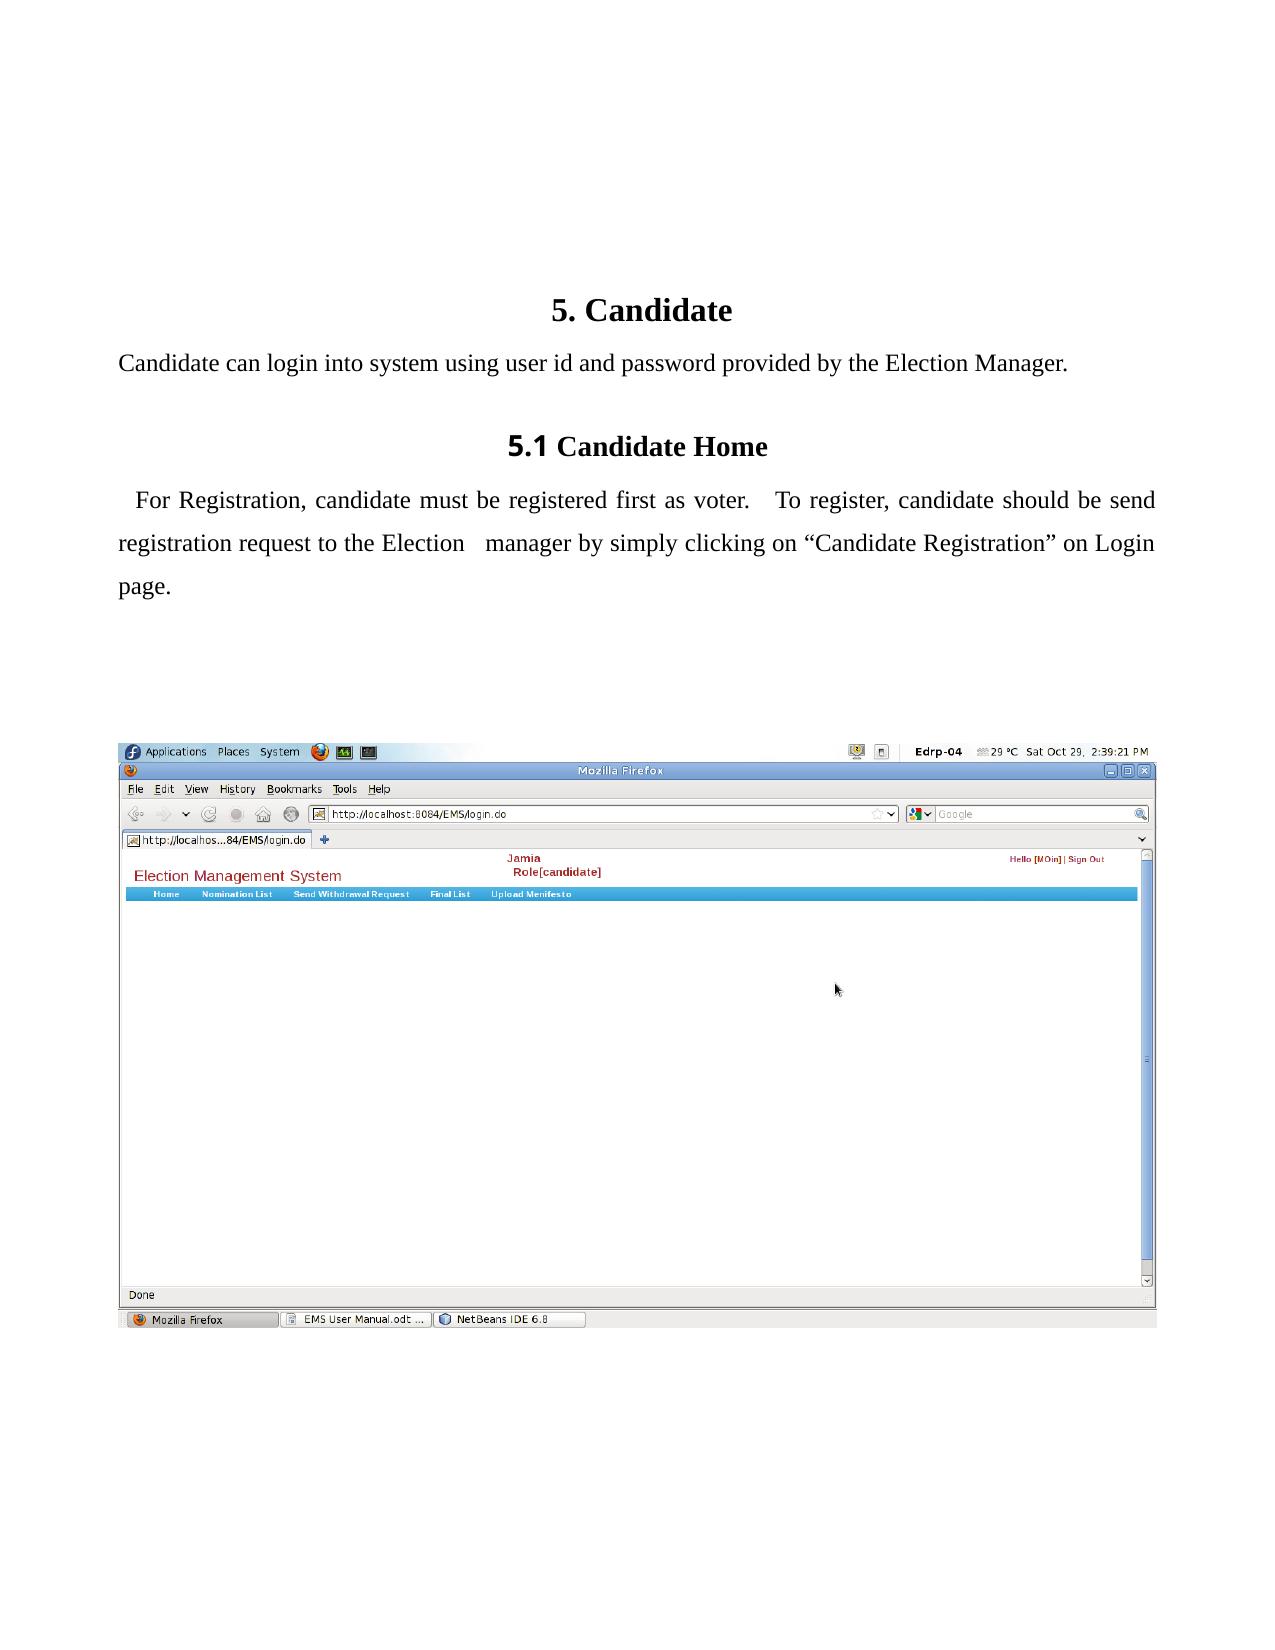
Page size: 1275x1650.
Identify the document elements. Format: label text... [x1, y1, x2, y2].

picture [118, 743, 1157, 1328]
text For Registration, candidate must be registered first as voter. To register, candidate should be send registration request to the Election manager by simply clicking on “Candidate Registration” on Login page. [118, 485, 1157, 600]
text 5. Candidate [118, 291, 1157, 329]
text Candidate can login into system using user id and password provided by the Election Manager. [118, 348, 1157, 377]
text 5.1 Candidate Home [118, 425, 1157, 465]
